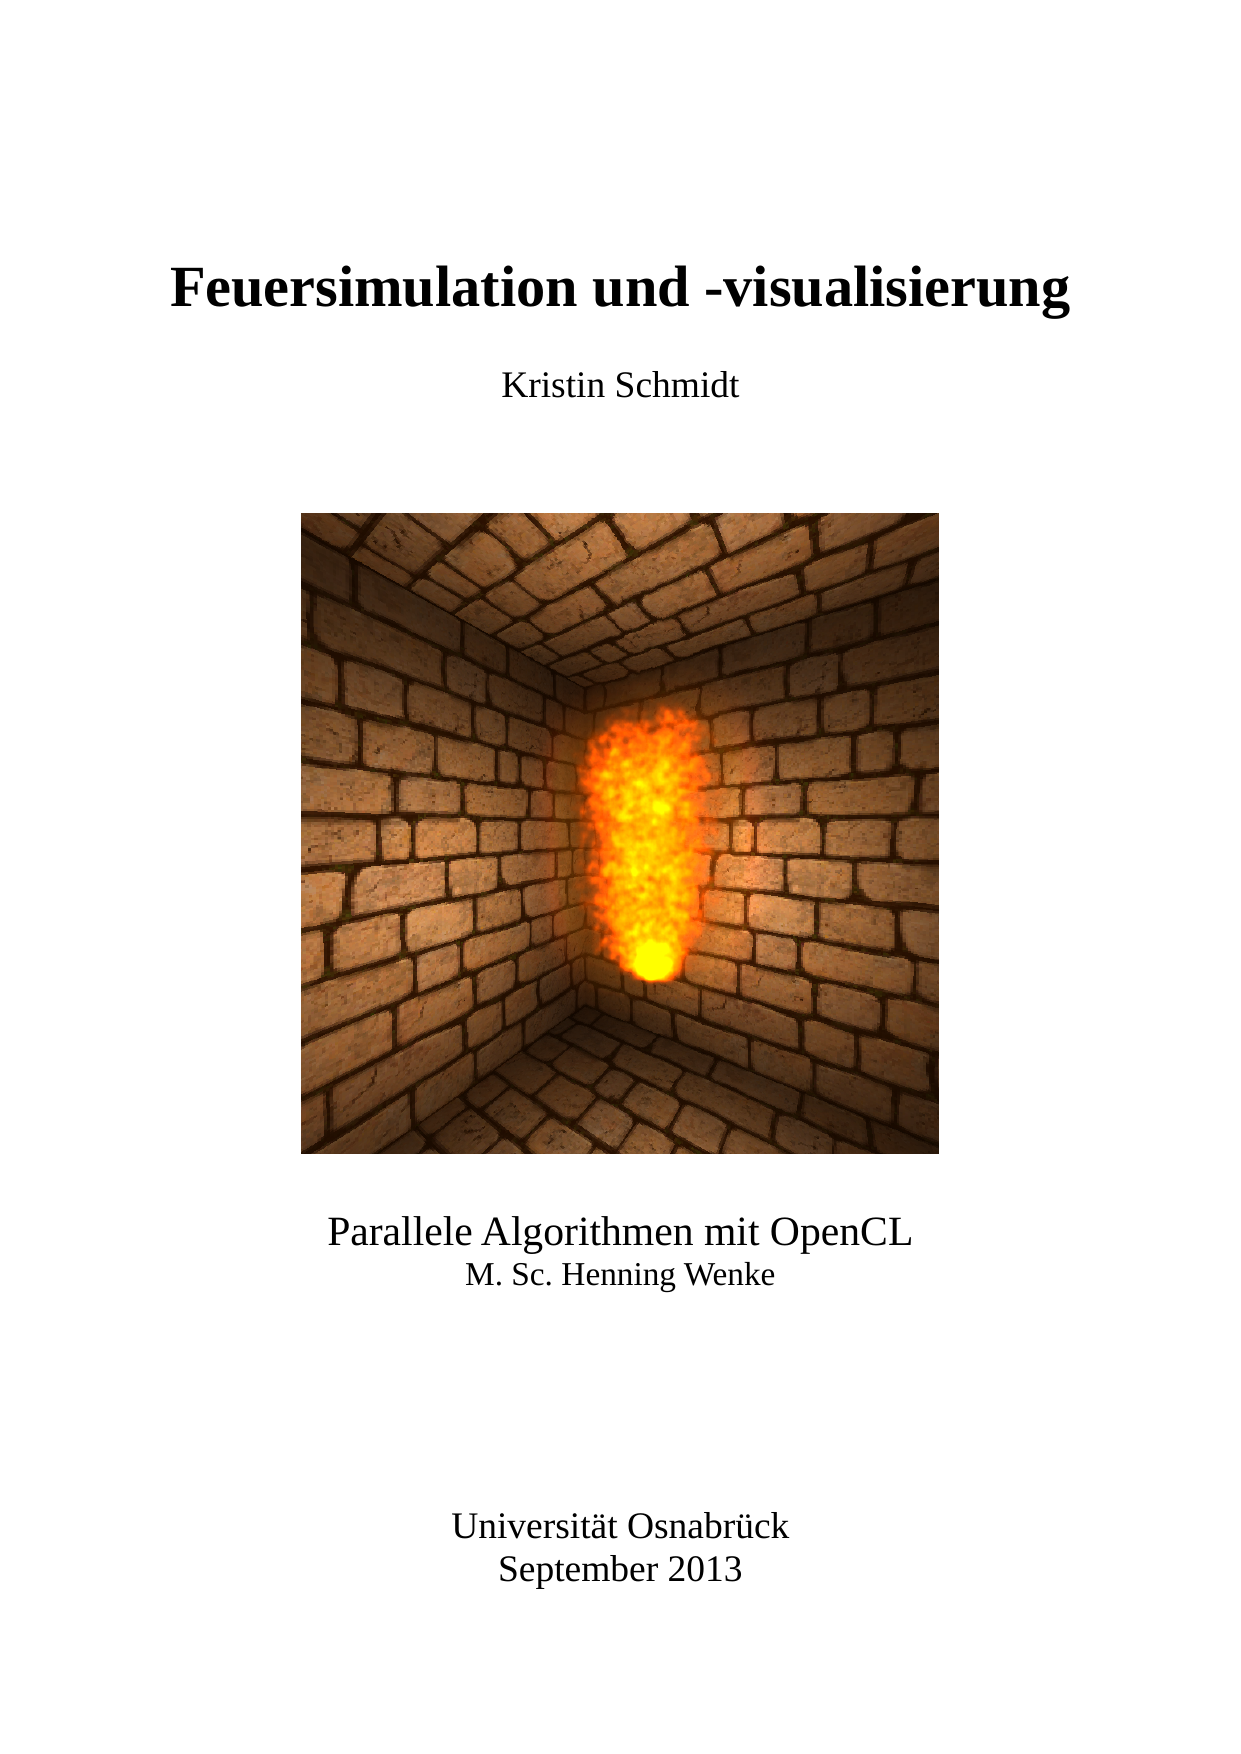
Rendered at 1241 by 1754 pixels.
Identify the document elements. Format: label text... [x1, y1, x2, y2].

text M. Sc. Henning Wenke [118, 1254, 1122, 1292]
text Parallele Algorithmen mit OpenCL [118, 1206, 1122, 1254]
text September 2013 [118, 1546, 1122, 1589]
text Universität Osnabrück [118, 1503, 1122, 1546]
picture [301, 513, 939, 1154]
text Feuersimulation und -visualisierung [118, 252, 1122, 319]
text Kristin Schmidt [118, 362, 1122, 406]
